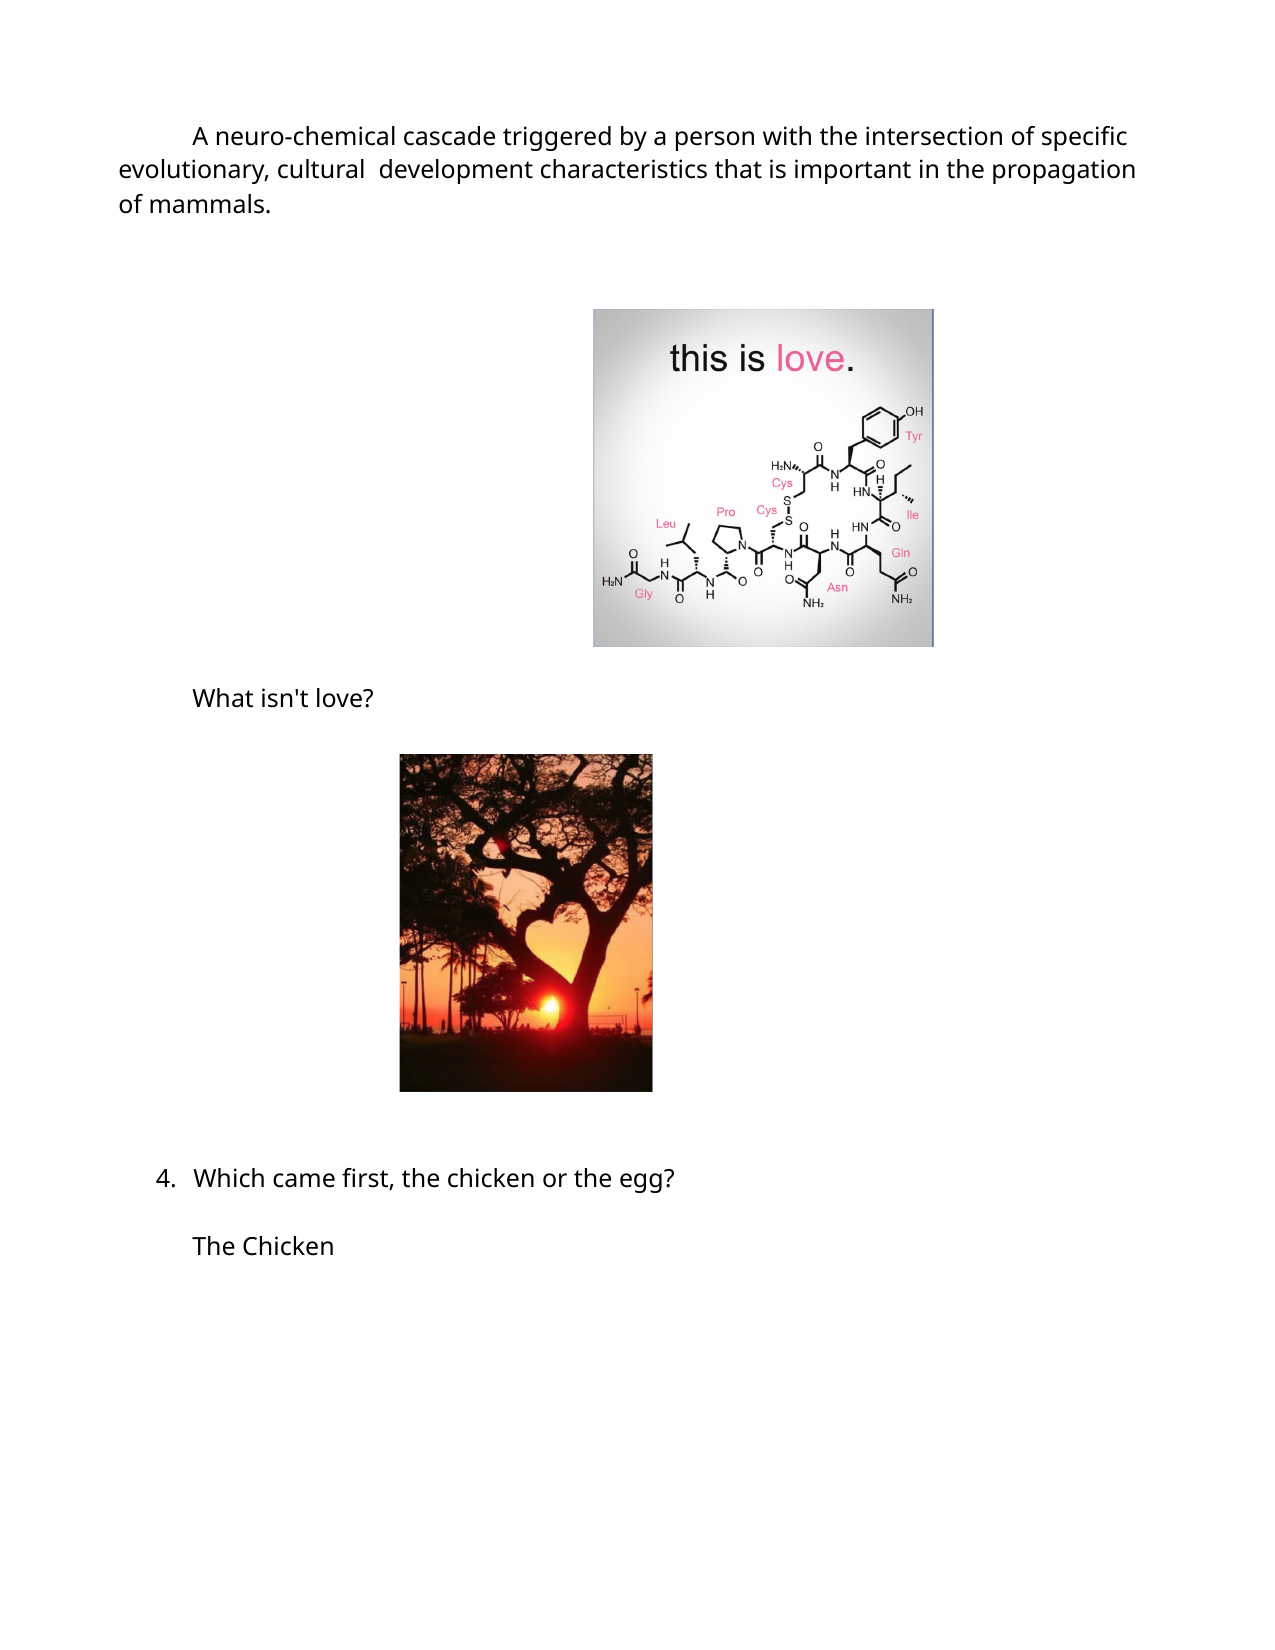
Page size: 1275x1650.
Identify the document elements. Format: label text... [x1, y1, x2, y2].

text What isn't love? [118, 681, 1157, 715]
picture [593, 309, 934, 647]
text The Chicken [118, 1228, 1157, 1262]
text A neuro-chemical cascade triggered by a person with the intersection of specific evolutionary, cultural development characteristics that is important in the propagation of mammals. [118, 118, 1157, 220]
list Which came first, the chicken or the egg? [156, 1160, 1157, 1194]
picture [399, 754, 653, 1092]
